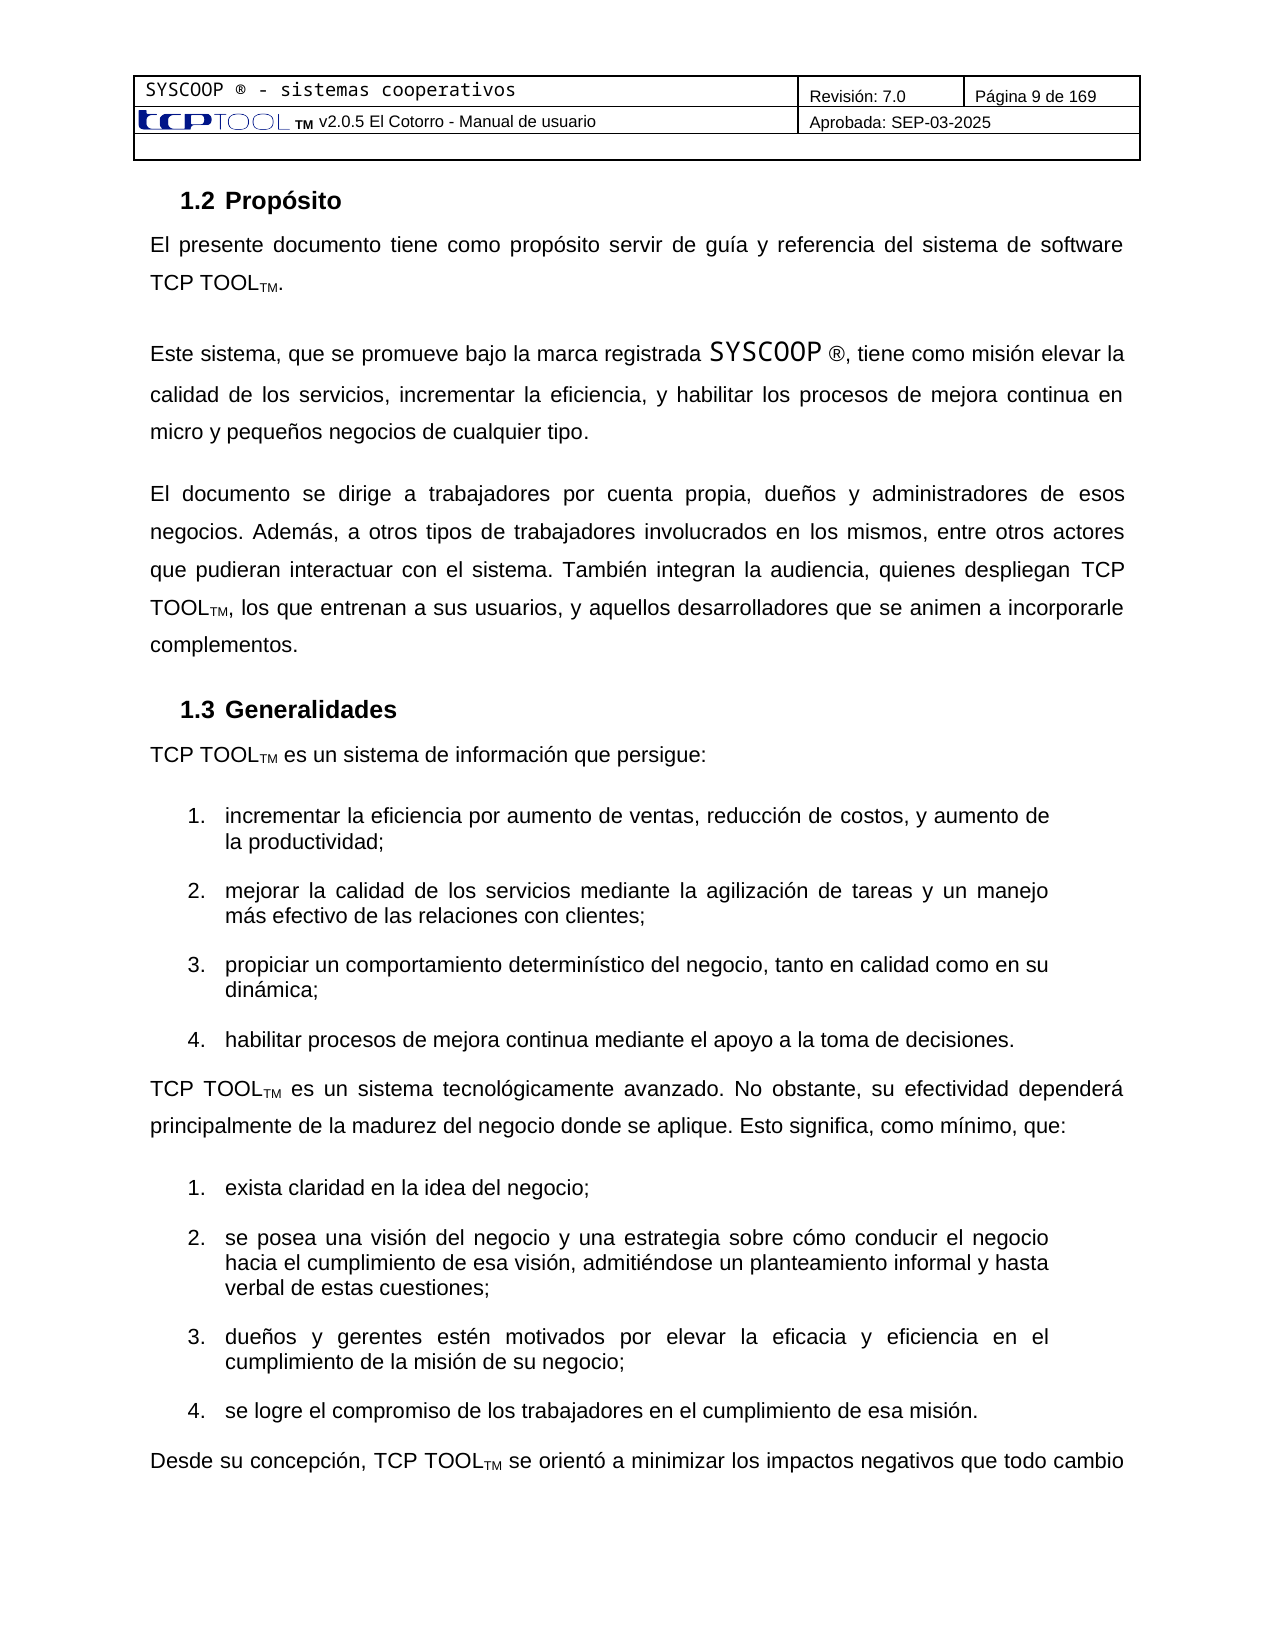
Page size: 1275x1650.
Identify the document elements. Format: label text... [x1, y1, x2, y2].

text Este sistema, que se promueve bajo la marca registrada SYSCOOP ®, tiene como misión elevar la calidad de los servicios, incrementar la eficiencia, y habilitar los procesos de mejora continua en micro y pequeños negocios de cualquier tipo. [150, 332, 1125, 444]
subtitle Generalidades [180, 694, 1125, 723]
picture [138, 110, 290, 130]
subtitle Propósito [180, 186, 1125, 214]
list incrementar la eficiencia por aumento de ventas, reducción de costos, y aumento de la productividad; [187, 803, 1050, 854]
list exista claridad en la idea del negocio; [187, 1175, 1050, 1200]
list propiciar un comportamiento determinístico del negocio, tanto en calidad como en su dinámica; [187, 952, 1050, 1002]
text El documento se dirige a trabajadores por cuenta propia, dueños y administradores de esos negocios. Además, a otros tipos de trabajadores involucrados en los mismos, entre otros actores que pudieran interactuar con el sistema. También integran la audiencia, quienes despliegan TCP TOOLTM, los que entrenan a sus usuarios, y aquellos desarrolladores que se animen a incorporarle complementos. [150, 481, 1125, 657]
list habilitar procesos de mejora continua mediante el apoyo a la toma de decisiones. [187, 1026, 1050, 1052]
text Desde su concepción, TCP TOOLTM se orientó a minimizar los impactos negativos que todo cambio [150, 1447, 1125, 1473]
text El presente documento tiene como propósito servir de guía y referencia del sistema de software TCP TOOLTM. [150, 232, 1125, 295]
text TCP TOOLTM es un sistema de información que persigue: [150, 742, 1125, 767]
text TCP TOOLTM es un sistema tecnológicamente avanzado. No obstante, su efectividad dependerá principalmente de la madurez del negocio donde se aplique. Esto significa, como mínimo, que: [150, 1076, 1125, 1139]
list se posea una visión del negocio y una estrategia sobre cómo conducir el negocio hacia el cumplimiento de esa visión, admitiéndose un planteamiento informal y hasta verbal de estas cuestiones; [187, 1224, 1050, 1300]
list mejorar la calidad de los servicios mediante la agilización de tareas y un manejo más efectivo de las relaciones con clientes; [187, 878, 1050, 928]
list se logre el compromiso de los trabajadores en el cumplimiento de esa misión. [187, 1398, 1050, 1423]
list dueños y gerentes estén motivados por elevar la eficacia y eficiencia en el cumplimiento de la misión de su negocio; [187, 1324, 1050, 1374]
